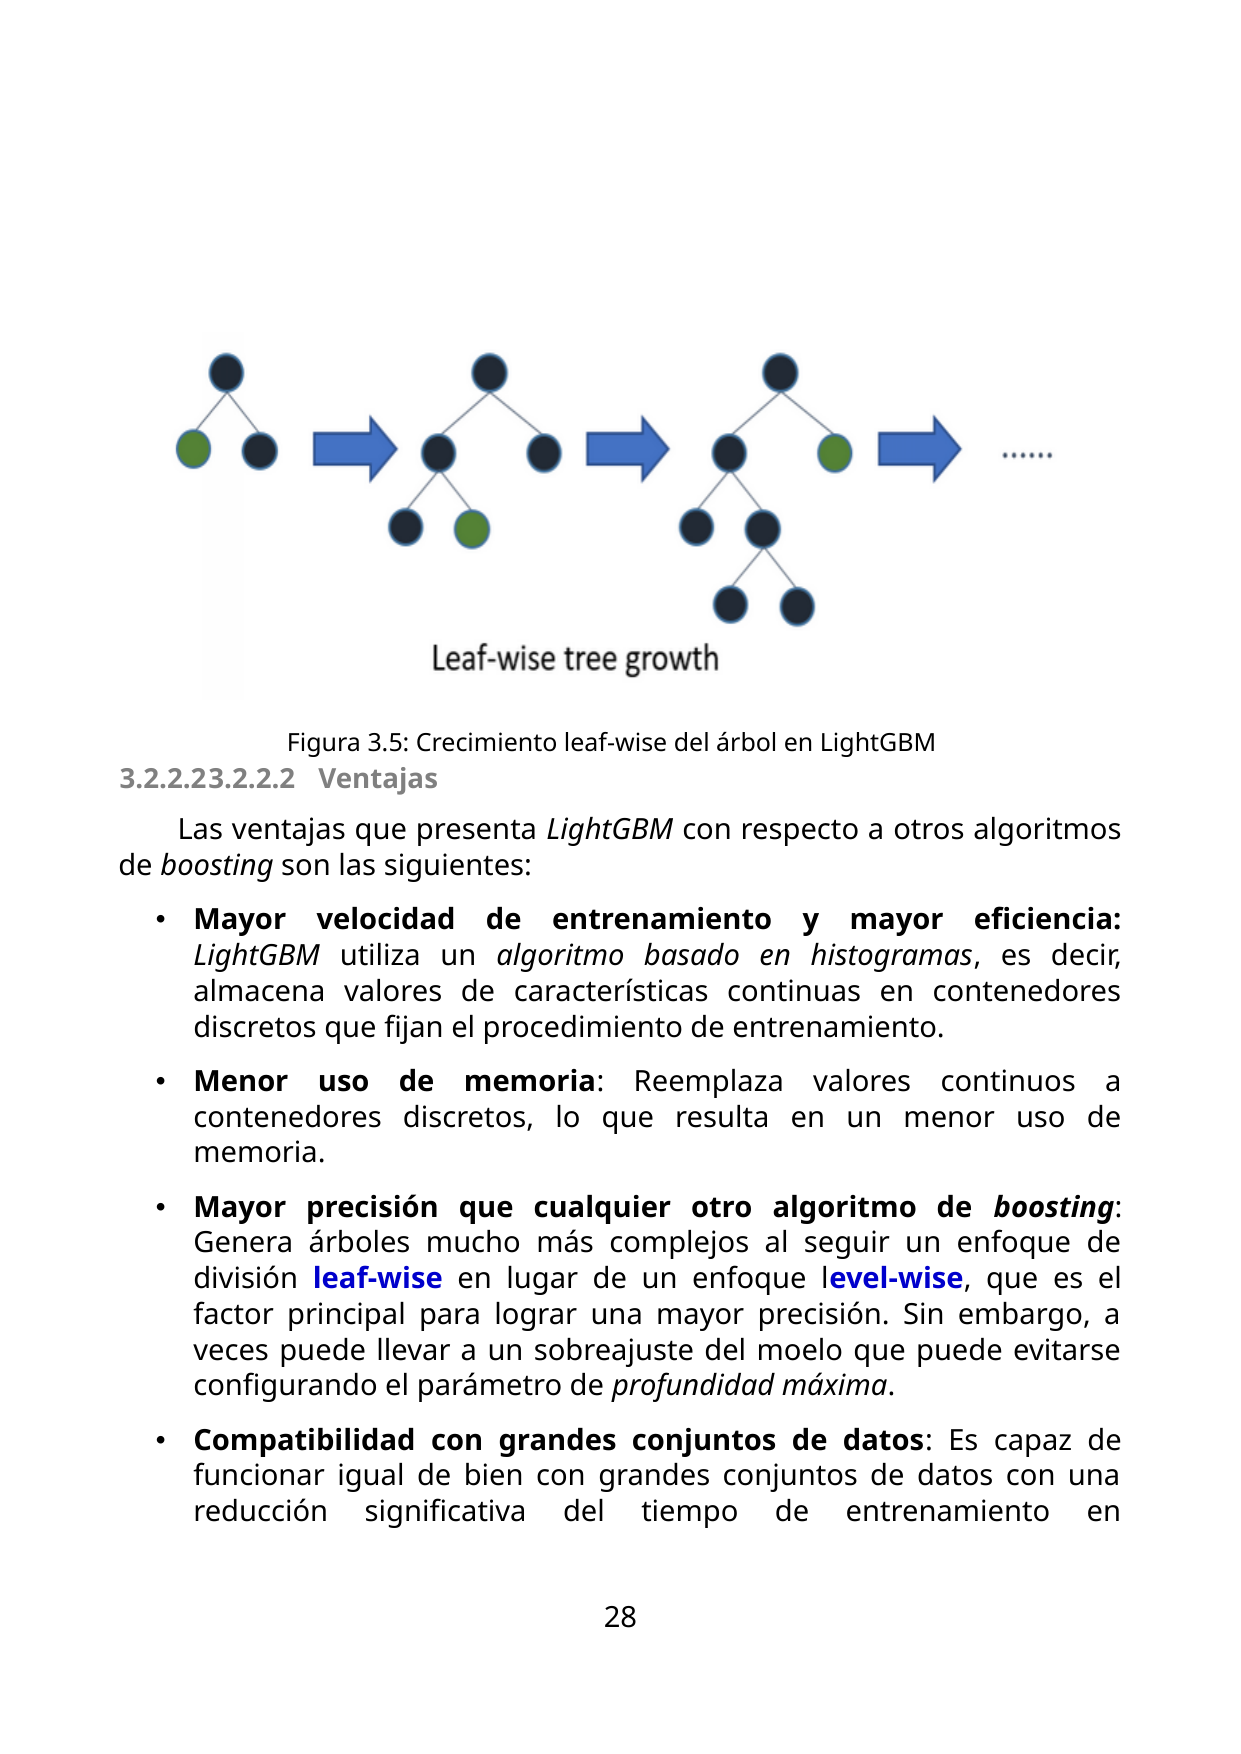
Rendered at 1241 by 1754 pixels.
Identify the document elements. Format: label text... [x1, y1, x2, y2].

list Mayor velocidad de entrenamiento y mayor eficiencia: LightGBM utiliza un algoritmo basado en histogramas, es decir, almacena valores de características continuas en contenedores discretos que fijan el procedimiento de entrenamiento. [156, 899, 1122, 1046]
text Figura 3.5: Crecimiento leaf-wise del árbol en LightGBM [156, 708, 1067, 758]
text Las ventajas que presenta LightGBM con respecto a otros algoritmos de boosting son las siguientes: [118, 809, 1122, 884]
list Mayor precisión que cualquier otro algoritmo de boosting: Genera árboles mucho más complejos al seguir un enfoque de división leaf-wise en lugar de un enfoque level-wise, que es el factor principal para lograr una mayor precisión. Sin embargo, a veces puede llevar a un sobreajuste del moelo que puede evitarse configurando el parámetro de profundidad máxima. [156, 1186, 1122, 1404]
list Menor uso de memoria: Reemplaza valores continuos a contenedores discretos, lo que resulta en un menor uso de memoria. [156, 1060, 1122, 1171]
list Compatibilidad con grandes conjuntos de datos: Es capaz de funcionar igual de bien con grandes conjuntos de datos con una reducción significativa del tiempo de entrenamiento en [156, 1419, 1122, 1530]
picture [156, 332, 1067, 708]
subtitle Ventajas [119, 401, 1122, 796]
